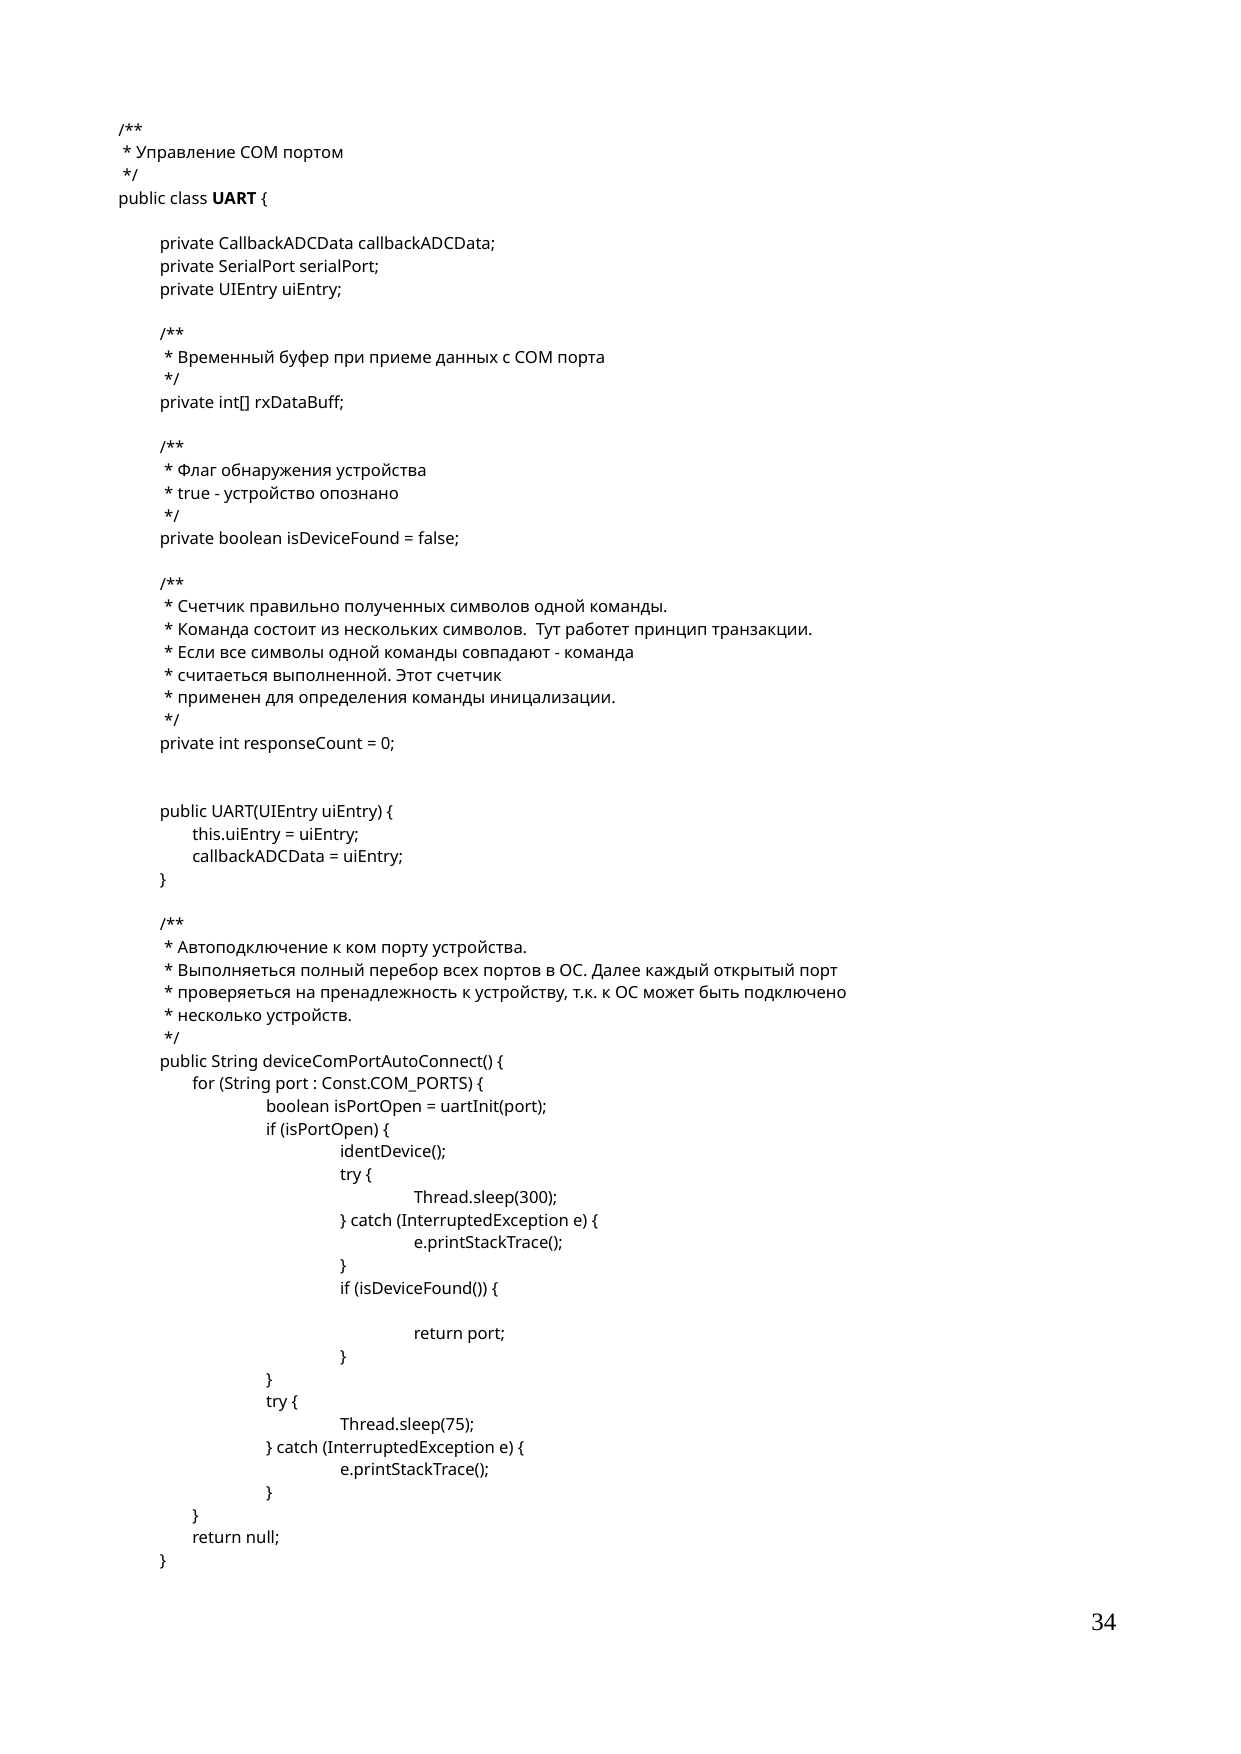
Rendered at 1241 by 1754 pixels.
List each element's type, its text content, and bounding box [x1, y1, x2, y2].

text * Временный буфер при приеме данных с COM порта [118, 345, 1122, 368]
text * считаеться выполненной. Этот счетчик [118, 663, 1122, 686]
text * несколько устройств. [118, 1004, 1122, 1026]
text if (isPortOpen) { [118, 1117, 1122, 1140]
text Thread.sleep(75); [118, 1412, 1122, 1435]
text public String deviceComPortAutoConnect() { [118, 1049, 1122, 1072]
text * Счетчик правильно полученных символов одной команды. [118, 595, 1122, 618]
text e.printStackTrace(); [118, 1458, 1122, 1481]
text identDevice(); [118, 1140, 1122, 1163]
text */ [118, 504, 1122, 527]
text * Флаг обнаружения устройства [118, 459, 1122, 481]
text /** [118, 436, 1122, 459]
text */ [118, 708, 1122, 731]
text } [118, 1481, 1122, 1503]
text e.printStackTrace(); [118, 1231, 1122, 1253]
text } [118, 867, 1122, 890]
text private SerialPort serialPort; [118, 254, 1122, 277]
text /** [118, 118, 1122, 141]
text /** [118, 913, 1122, 936]
text try { [118, 1163, 1122, 1185]
text } catch (InterruptedException e) { [118, 1208, 1122, 1231]
text } [118, 1367, 1122, 1390]
text /** [118, 322, 1122, 345]
text public UART(UIEntry uiEntry) { [118, 799, 1122, 822]
text boolean isPortOpen = uartInit(port); [118, 1094, 1122, 1117]
text * применен для определения команды иницализации. [118, 686, 1122, 708]
text return port; [118, 1322, 1122, 1344]
text private CallbackADCData callbackADCData; [118, 232, 1122, 254]
text public class UART { [118, 186, 1122, 209]
text } [118, 1253, 1122, 1276]
text */ [118, 163, 1122, 186]
text * Управление COM портом [118, 141, 1122, 163]
text /** [118, 572, 1122, 595]
text * Если все символы одной команды совпадают - команда [118, 640, 1122, 663]
text } [118, 1503, 1122, 1526]
text for (String port : Const.COM_PORTS) { [118, 1072, 1122, 1094]
text * Выполняеться полный перебор всех портов в ОС. Далее каждый открытый порт [118, 958, 1122, 981]
text } [118, 1344, 1122, 1367]
text } catch (InterruptedException e) { [118, 1435, 1122, 1458]
text * true - устройство опознано [118, 481, 1122, 504]
text try { [118, 1390, 1122, 1412]
text this.uiEntry = uiEntry; [118, 822, 1122, 845]
text private int[] rxDataBuff; [118, 391, 1122, 413]
text * проверяеться на пренадлежность к устройству, т.к. к ОС может быть подключено [118, 981, 1122, 1004]
text if (isDeviceFound()) { [118, 1276, 1122, 1299]
text */ [118, 1026, 1122, 1049]
text Thread.sleep(300); [118, 1185, 1122, 1208]
text } [118, 1549, 1122, 1571]
text callbackADCData = uiEntry; [118, 845, 1122, 867]
text * Автоподключение к ком порту устройства. [118, 936, 1122, 958]
text * Команда состоит из нескольких символов. Тут работет принцип транзакции. [118, 618, 1122, 640]
text private UIEntry uiEntry; [118, 277, 1122, 300]
text */ [118, 368, 1122, 391]
text private int responseCount = 0; [118, 731, 1122, 754]
text private boolean isDeviceFound = false; [118, 527, 1122, 549]
text return null; [118, 1526, 1122, 1549]
